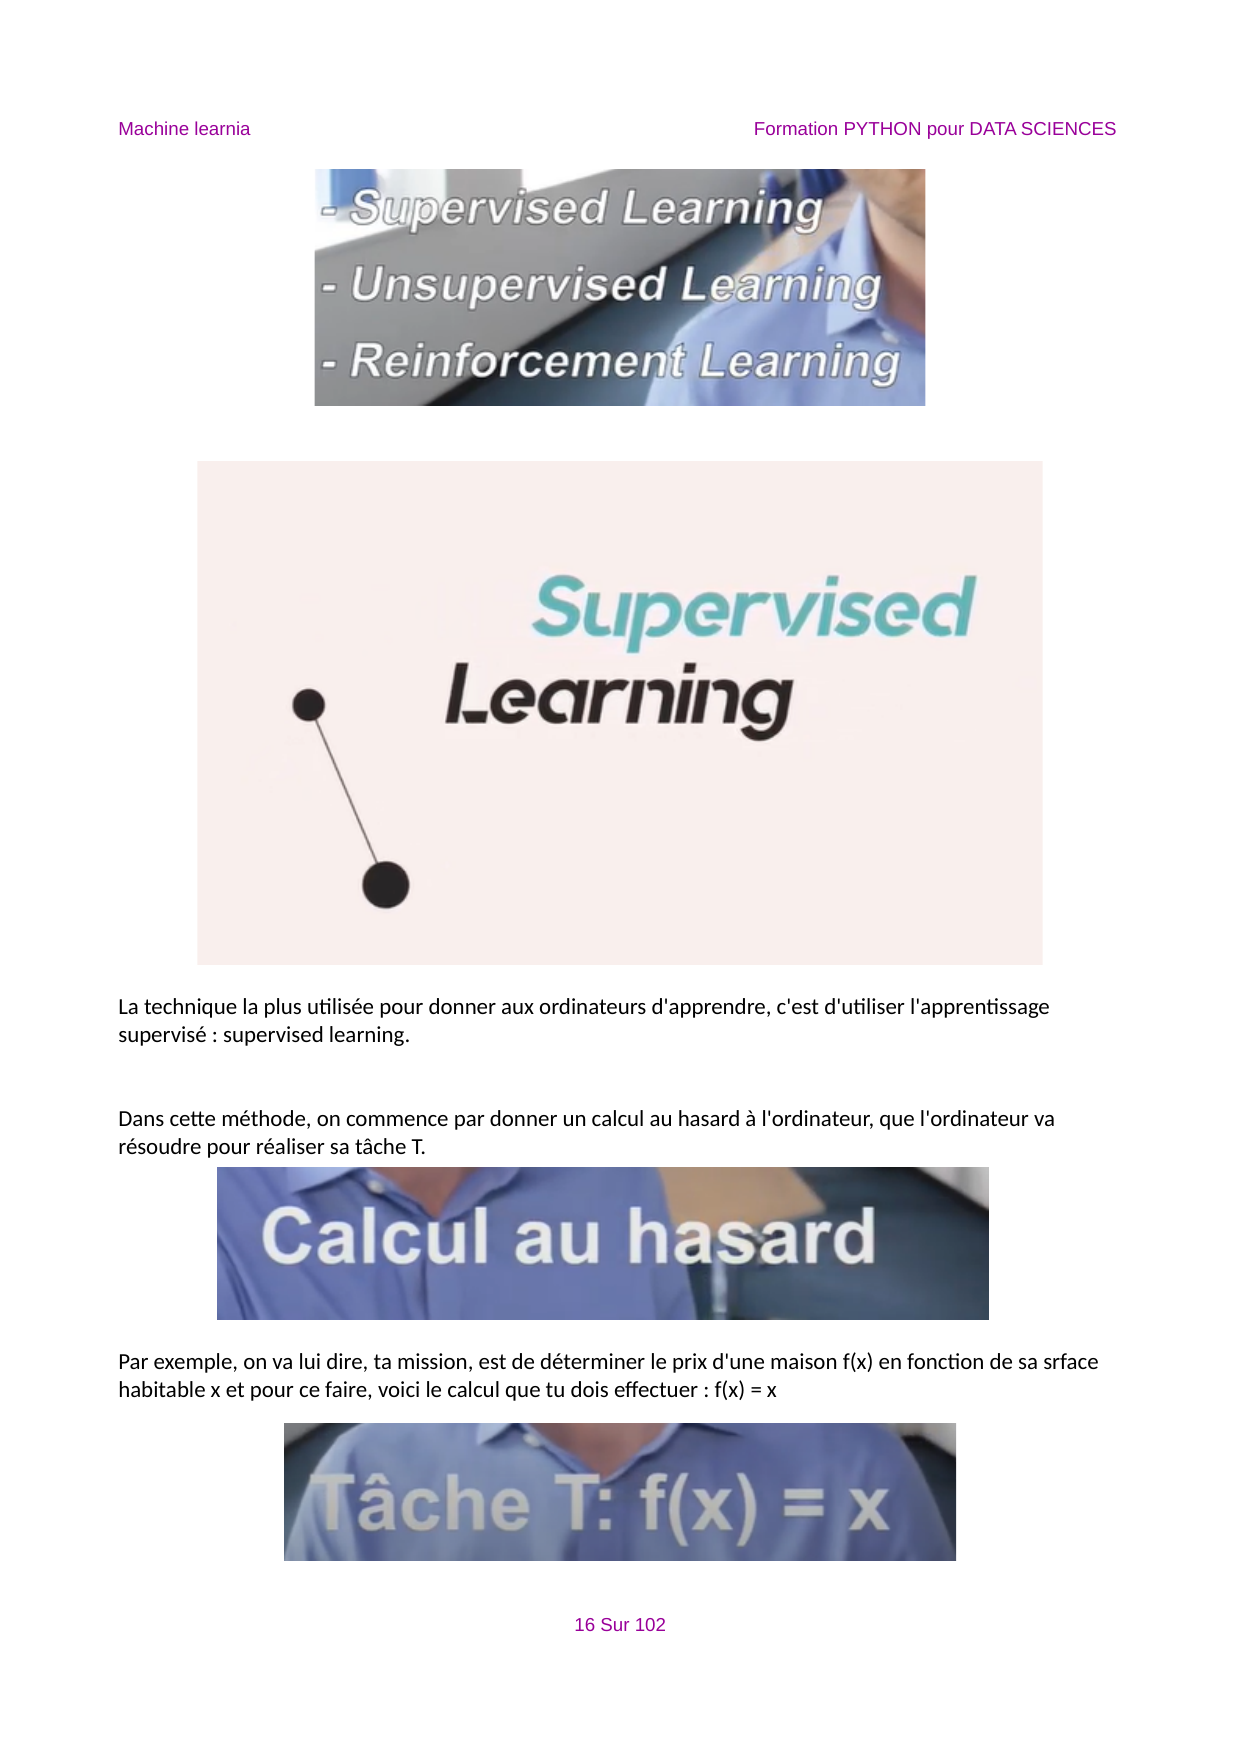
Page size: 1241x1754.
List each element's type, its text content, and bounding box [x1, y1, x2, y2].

picture [314, 169, 926, 406]
text La technique la plus utilisée pour donner aux ordinateurs d'apprendre, c'est d'utiliser l'apprentissage supervisé : supervised learning. [118, 992, 1122, 1048]
picture [197, 461, 1043, 965]
picture [284, 1423, 957, 1561]
picture [217, 1167, 989, 1320]
text Par exemple, on va lui dire, ta mission, est de déterminer le prix d'une maison f(x) en fonction de sa srface habitable x et pour ce faire, voici le calcul que tu dois effectuer : f(x) = x [118, 1347, 1122, 1403]
text Dans cette méthode, on commence par donner un calcul au hasard à l'ordinateur, que l'ordinateur va résoudre pour réaliser sa tâche T. [118, 1104, 1122, 1347]
